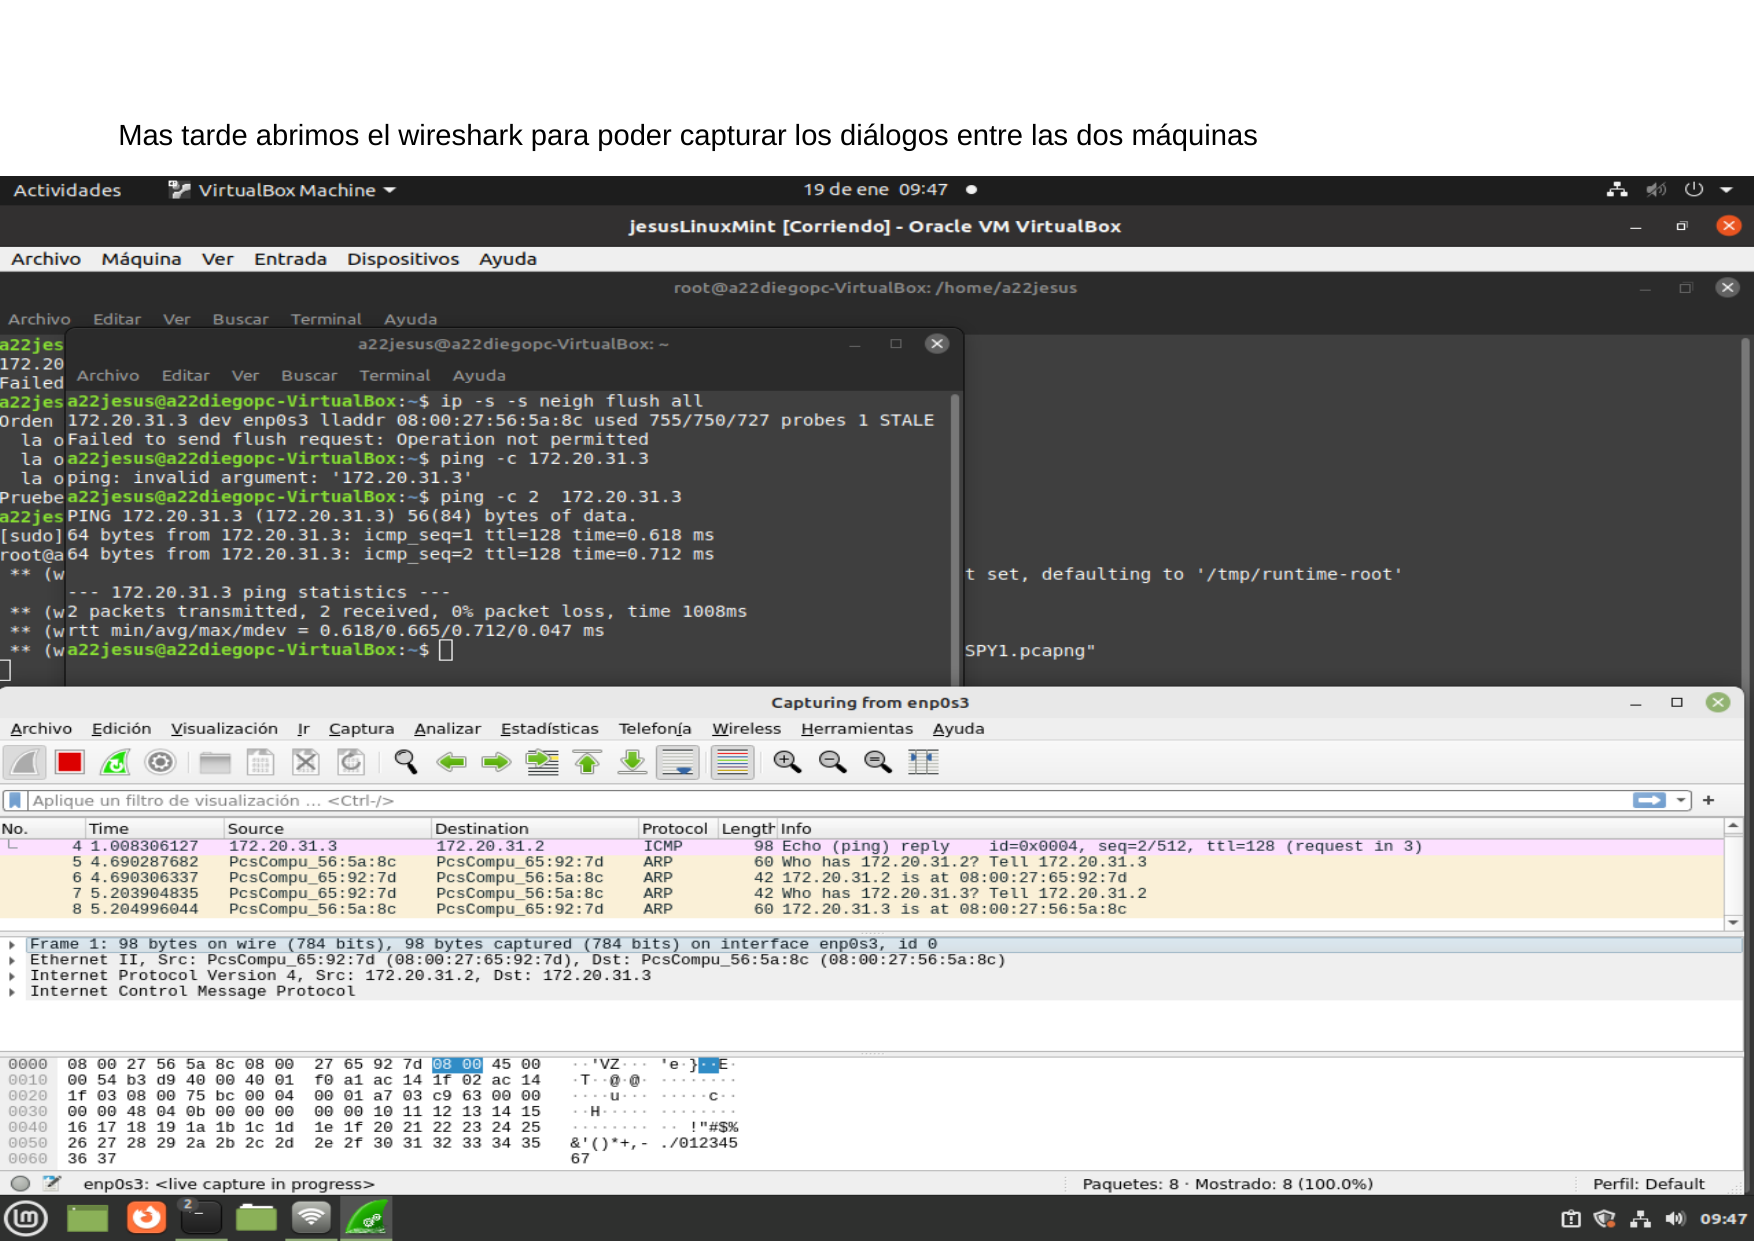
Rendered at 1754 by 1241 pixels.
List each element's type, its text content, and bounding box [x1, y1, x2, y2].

text Mas tarde abrimos el wireshark para poder capturar los diálogos entre las dos máquinas [118, 118, 1636, 152]
picture [0, 176, 1754, 1241]
